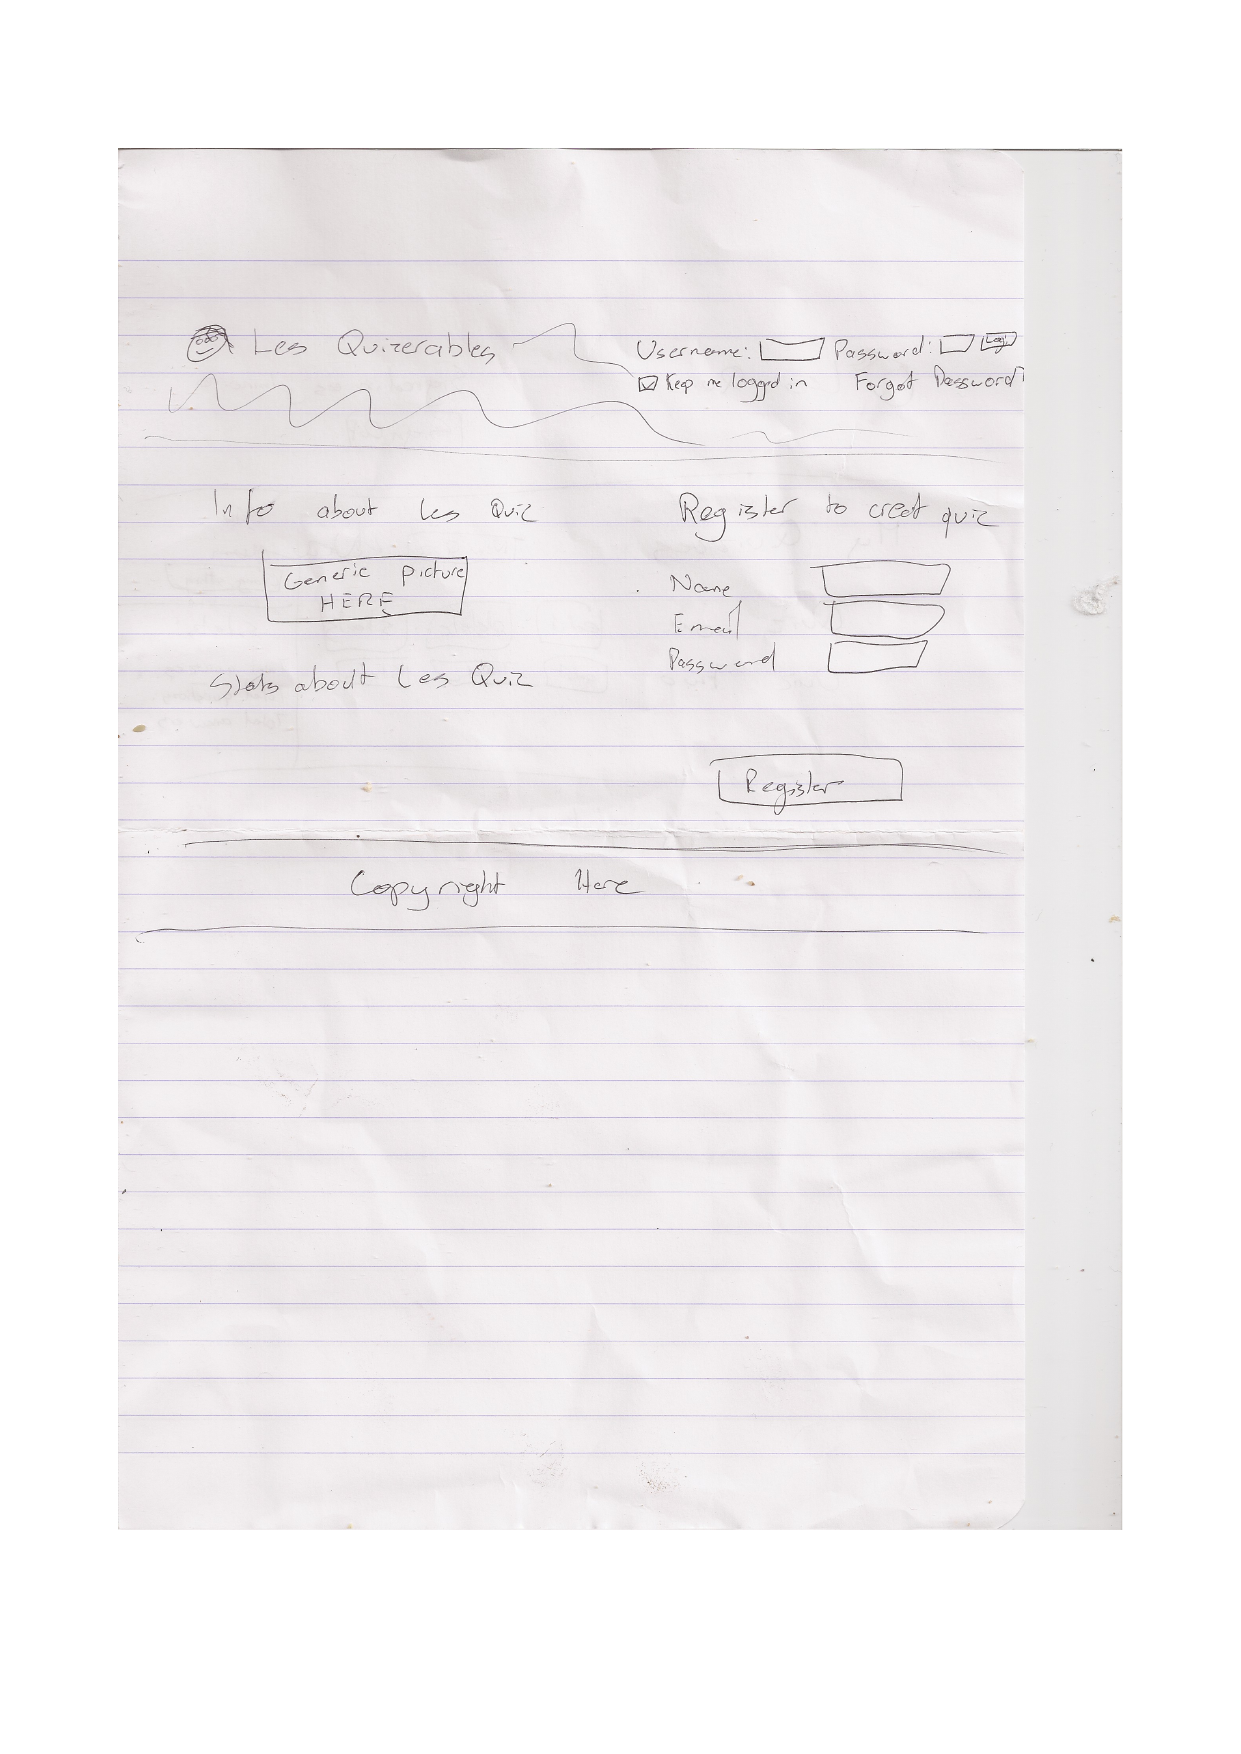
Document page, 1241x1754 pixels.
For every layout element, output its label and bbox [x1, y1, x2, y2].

picture [118, 148, 1123, 1530]
